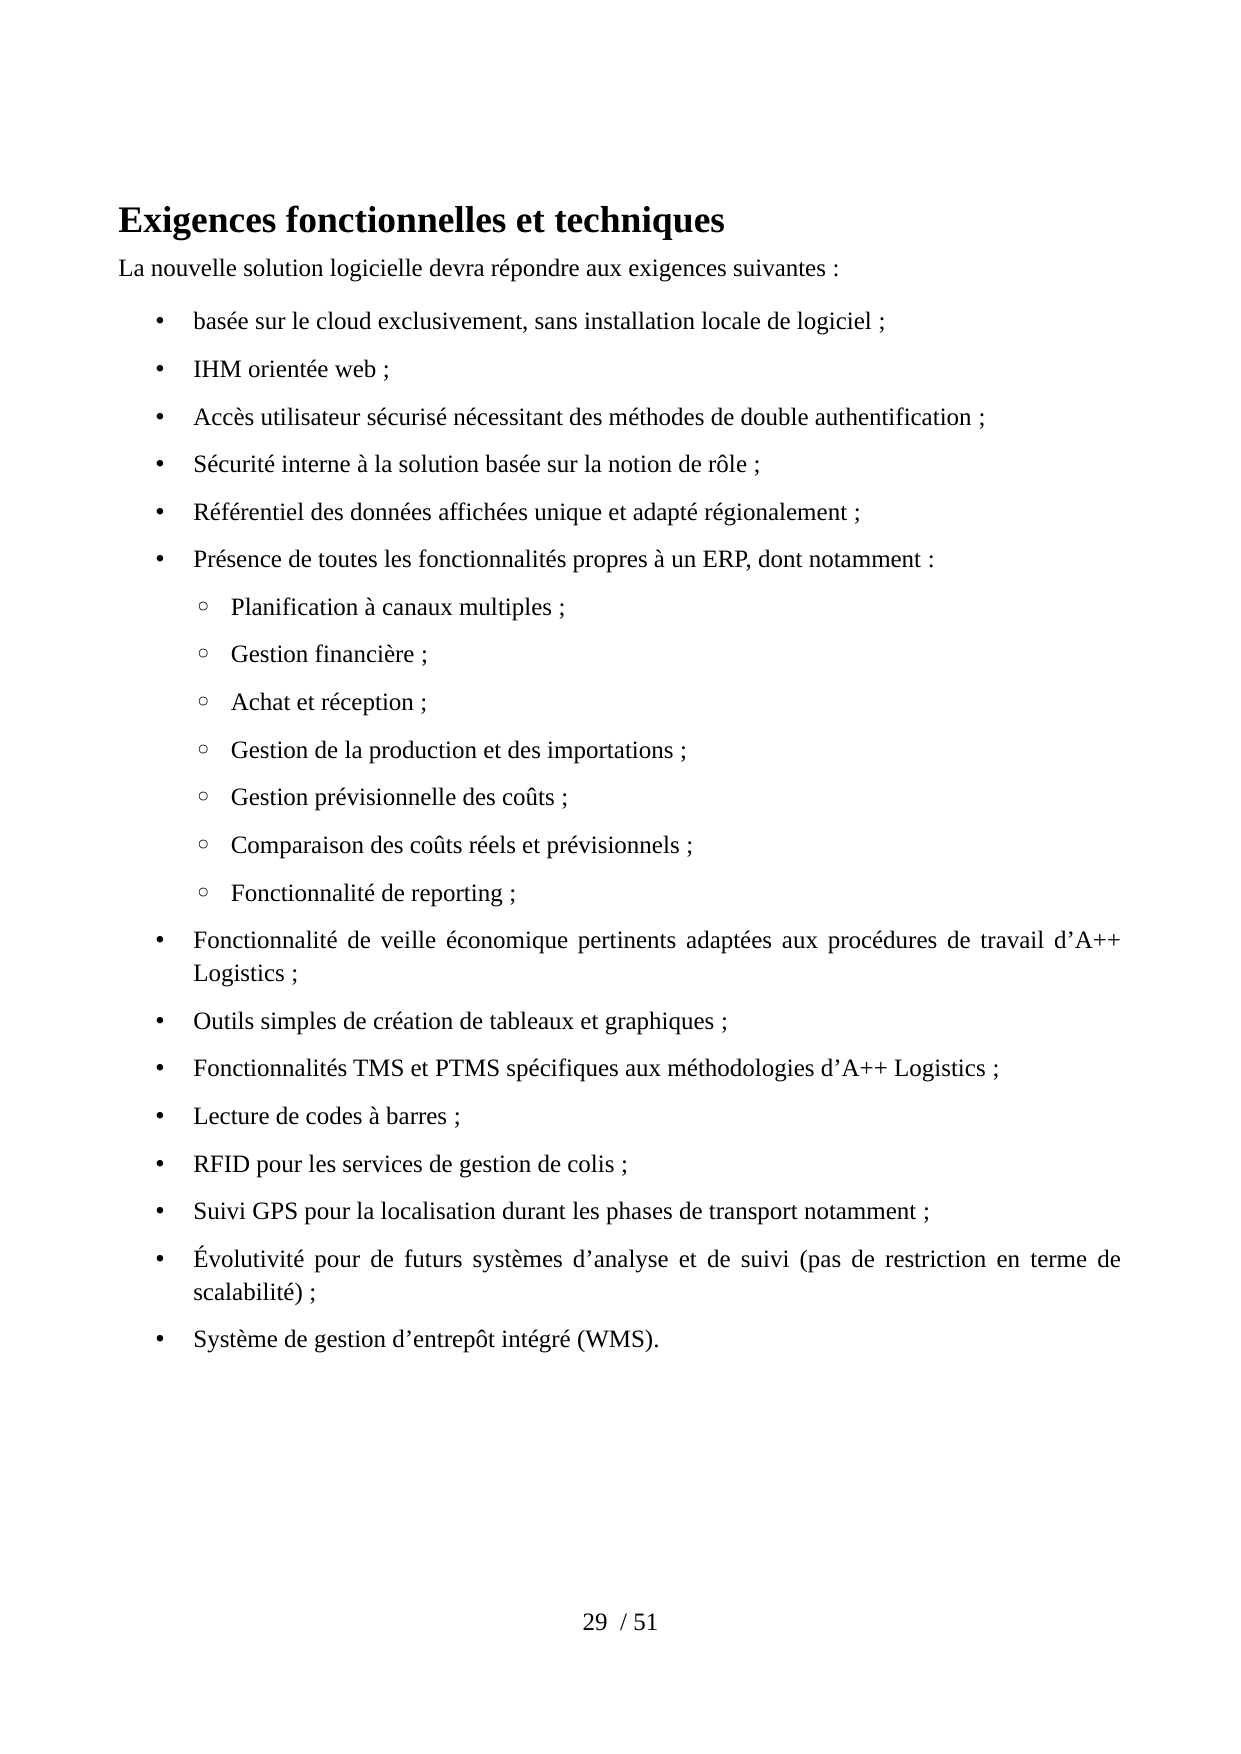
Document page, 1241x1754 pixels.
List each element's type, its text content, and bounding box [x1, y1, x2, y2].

list Fonctionnalité de veille économique pertinents adaptées aux procédures de travail d’A++ Logistics ; [156, 925, 1122, 987]
list Suivi GPS pour la localisation durant les phases de transport notamment ; [156, 1196, 1122, 1225]
list Lecture de codes à barres ; [156, 1101, 1122, 1130]
list Outils simples de création de tableaux et graphiques ; [156, 1006, 1122, 1034]
list Achat et réception ; [193, 687, 1122, 716]
list Fonctionnalités TMS et PTMS spécifiques aux méthodologies d’A++ Logistics ; [156, 1053, 1122, 1082]
list Fonctionnalité de reporting ; [193, 878, 1122, 906]
list Gestion prévisionnelle des coûts ; [193, 782, 1122, 811]
list Comparaison des coûts réels et prévisionnels ; [193, 830, 1122, 859]
list Sécurité interne à la solution basée sur la notion de rôle ; [156, 449, 1122, 478]
list basée sur le cloud exclusivement, sans installation locale de logiciel ; [156, 306, 1122, 335]
list Accès utilisateur sécurisé nécessitant des méthodes de double authentification ; [156, 402, 1122, 430]
list Système de gestion d’entrepôt intégré (WMS). [156, 1324, 1122, 1353]
list IHM orientée web ; [156, 354, 1122, 383]
list Planification à canaux multiples ; [193, 592, 1122, 621]
list Gestion de la production et des importations ; [193, 735, 1122, 763]
subtitle Exigences fonctionnelles et techniques [118, 197, 1122, 240]
list Référentiel des données affichées unique et adapté régionalement ; [156, 497, 1122, 526]
list Évolutivité pour de futurs systèmes d’analyse et de suivi (pas de restriction en terme de scalabilité) ; [156, 1244, 1122, 1306]
text La nouvelle solution logicielle devra répondre aux exigences suivantes : [118, 253, 1122, 282]
list RFID pour les services de gestion de colis ; [156, 1149, 1122, 1177]
list Gestion financière ; [193, 639, 1122, 668]
list Présence de toutes les fonctionnalités propres à un ERP, dont notamment : [156, 544, 1122, 573]
